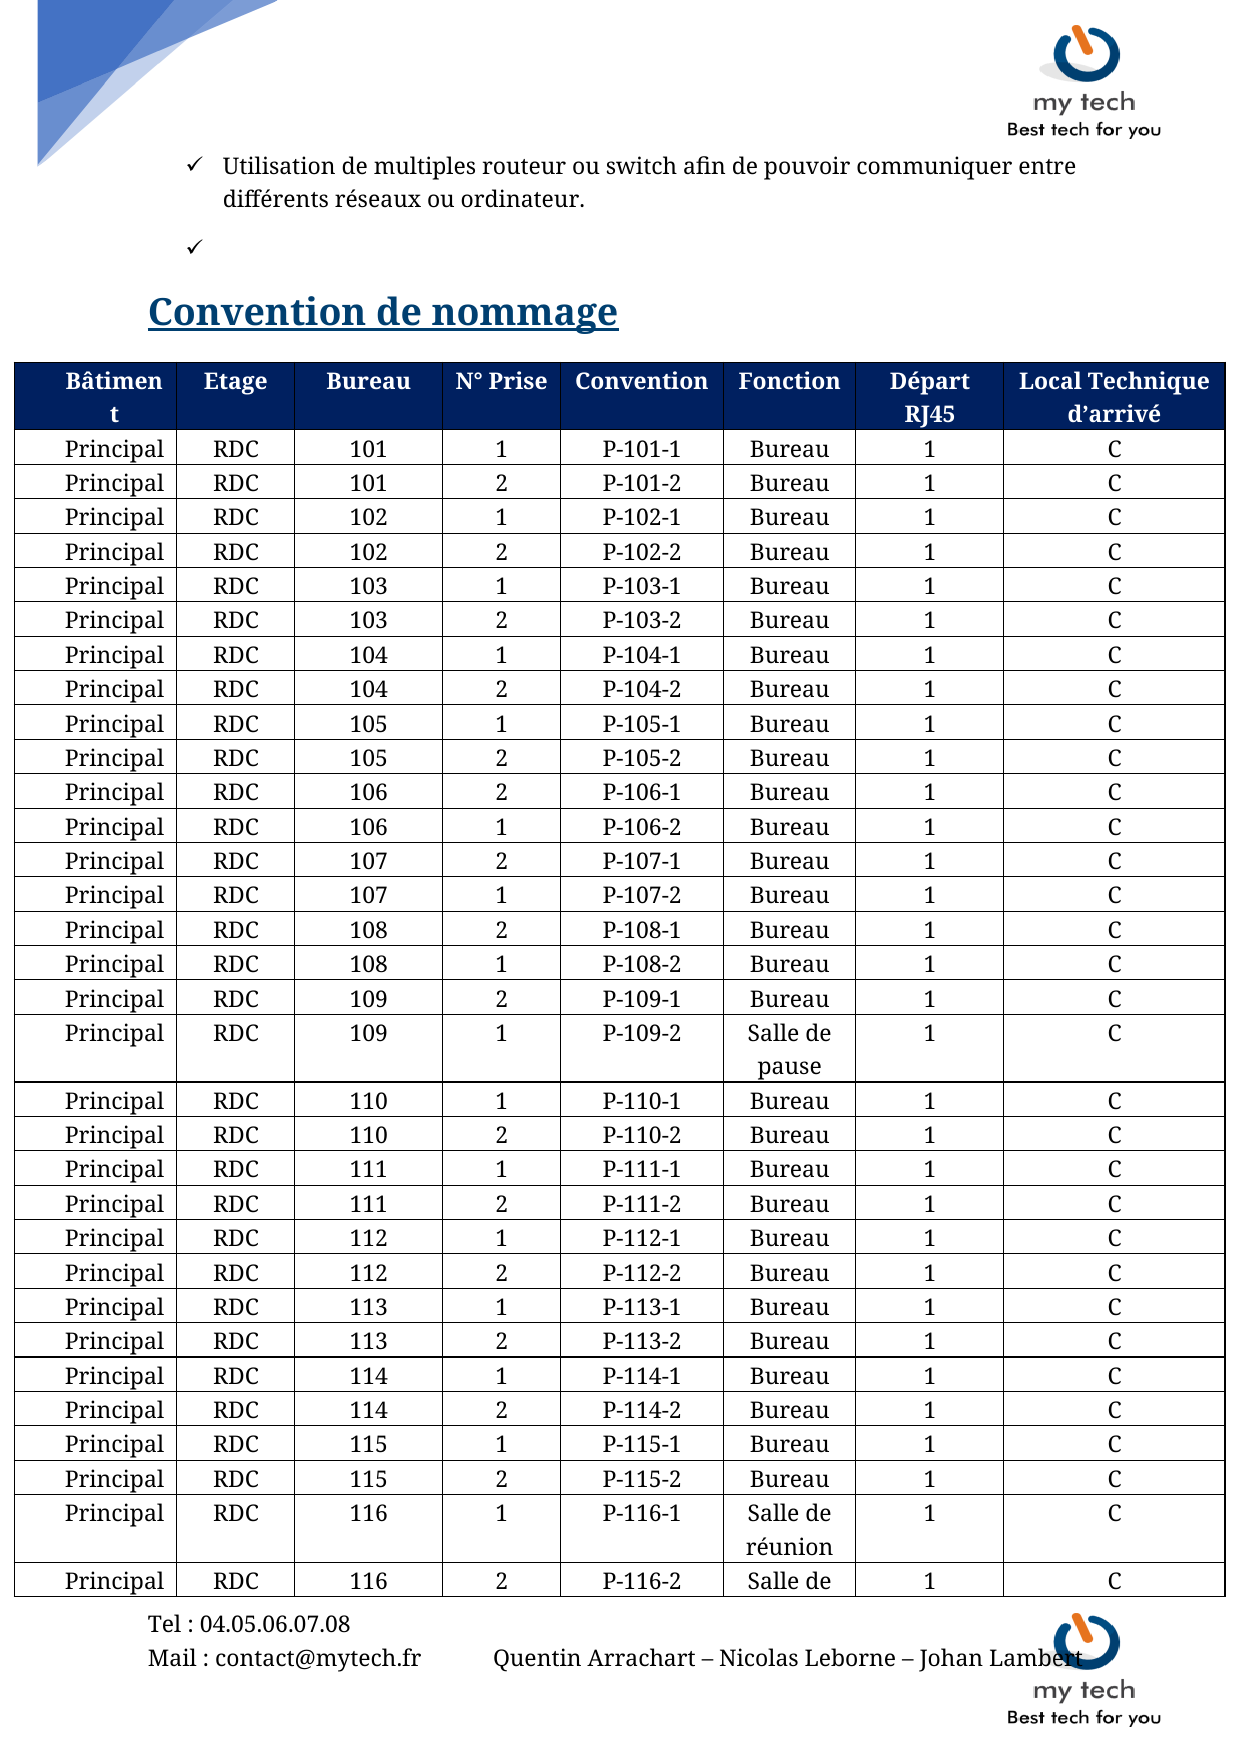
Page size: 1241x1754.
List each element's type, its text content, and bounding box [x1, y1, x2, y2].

table_cell 1 [443, 1358, 560, 1391]
table_cell 1 [443, 809, 560, 842]
table_cell RDC [177, 1015, 294, 1081]
table_cell Bureau [724, 637, 855, 670]
table_cell C [1004, 671, 1224, 704]
table_cell Principal [15, 1117, 176, 1150]
table_cell Bureau [724, 877, 855, 911]
table_cell 2 [443, 1117, 560, 1150]
table_cell Principal [15, 1220, 176, 1253]
table_cell Bureau [724, 1220, 855, 1253]
table_cell 2 [443, 1461, 560, 1494]
table_cell P-108-2 [561, 946, 723, 979]
table_cell RDC [177, 534, 294, 567]
table_cell Principal [15, 1083, 176, 1116]
table_cell Principal [15, 1323, 176, 1356]
table_cell 1 [856, 1186, 1003, 1219]
table_cell Principal [15, 877, 176, 911]
table_cell Principal [15, 1015, 176, 1081]
table_cell Bureau [724, 1254, 855, 1288]
table_cell C [1004, 946, 1224, 979]
table_cell RDC [177, 1289, 294, 1322]
table_cell 1 [856, 534, 1003, 567]
table_cell 1 [856, 1358, 1003, 1391]
table_cell 106 [295, 809, 442, 842]
table_cell 103 [295, 602, 442, 636]
table_cell RDC [177, 602, 294, 636]
table_cell RDC [177, 705, 294, 739]
table_cell 101 [295, 465, 442, 498]
table_cell 101 [295, 430, 442, 464]
table_cell 107 [295, 843, 442, 876]
table_cell P-104-1 [561, 637, 723, 670]
table_cell P-115-2 [561, 1461, 723, 1494]
table_cell 1 [443, 1151, 560, 1184]
table_cell Bureau [724, 946, 855, 979]
table_cell P-105-1 [561, 705, 723, 739]
table_cell 1 [856, 1426, 1003, 1459]
table_cell C [1004, 1461, 1224, 1494]
table_cell Principal [15, 1461, 176, 1494]
table_cell C [1004, 1426, 1224, 1459]
table_cell 115 [295, 1426, 442, 1459]
table_cell 1 [856, 740, 1003, 773]
table_cell 1 [856, 568, 1003, 601]
table_cell C [1004, 1117, 1224, 1150]
table_cell 1 [856, 877, 1003, 911]
table_cell P-112-2 [561, 1254, 723, 1288]
table_cell P-108-1 [561, 912, 723, 945]
table_cell 1 [443, 877, 560, 911]
table_cell P-116-1 [561, 1495, 723, 1562]
table_cell C [1004, 602, 1224, 636]
table_cell RDC [177, 912, 294, 945]
table_cell RDC [177, 1083, 294, 1116]
table_cell C [1004, 465, 1224, 498]
table_cell Bureau [724, 465, 855, 498]
table_cell 1 [443, 705, 560, 739]
table_cell RDC [177, 877, 294, 911]
table_cell Bureau [724, 602, 855, 636]
table_cell 116 [295, 1563, 442, 1596]
table_cell 1 [856, 1461, 1003, 1494]
table_cell Bureau [724, 1426, 855, 1459]
table_cell RDC [177, 1151, 294, 1184]
table_cell RDC [177, 465, 294, 498]
table_cell C [1004, 740, 1224, 773]
table_cell RDC [177, 1117, 294, 1150]
subtitle Convention de nommage [148, 285, 1093, 336]
table_cell P-102-1 [561, 499, 723, 532]
table_cell Principal [15, 534, 176, 567]
table_cell P-111-1 [561, 1151, 723, 1184]
table_cell RDC [177, 1563, 294, 1596]
table_cell 1 [856, 1323, 1003, 1356]
table_cell P-102-2 [561, 534, 723, 567]
table_cell RDC [177, 1323, 294, 1356]
table_cell 1 [443, 568, 560, 601]
table_cell C [1004, 499, 1224, 532]
table_cell 105 [295, 740, 442, 773]
table_cell Bureau [724, 1392, 855, 1425]
table_cell P-113-2 [561, 1323, 723, 1356]
table_cell RDC [177, 809, 294, 842]
table_cell 106 [295, 774, 442, 807]
table_cell 2 [443, 534, 560, 567]
table_cell Principal [15, 809, 176, 842]
table_cell P-106-2 [561, 809, 723, 842]
table_cell 1 [856, 912, 1003, 945]
table_cell P-109-2 [561, 1015, 723, 1081]
table_cell RDC [177, 430, 294, 464]
table_cell C [1004, 1254, 1224, 1288]
table_header Bureau [295, 363, 442, 429]
table_cell C [1004, 1186, 1224, 1219]
table_cell Bureau [724, 980, 855, 1014]
table_cell Principal [15, 1254, 176, 1288]
table_cell 116 [295, 1495, 442, 1562]
table_cell 111 [295, 1186, 442, 1219]
table_cell Bureau [724, 705, 855, 739]
table_cell 112 [295, 1220, 442, 1253]
table_cell C [1004, 534, 1224, 567]
table_cell RDC [177, 499, 294, 532]
table_cell 108 [295, 946, 442, 979]
table_cell Bureau [724, 568, 855, 601]
table_cell Principal [15, 774, 176, 807]
table_cell P-111-2 [561, 1186, 723, 1219]
table_cell Principal [15, 602, 176, 636]
table_cell 1 [856, 637, 1003, 670]
table_header N° Prise [443, 363, 560, 429]
table_cell Principal [15, 843, 176, 876]
table_cell 110 [295, 1117, 442, 1150]
table_cell Principal [15, 1289, 176, 1322]
table_cell Principal [15, 1186, 176, 1219]
table_cell Bureau [724, 1461, 855, 1494]
table_cell Bureau [724, 740, 855, 773]
table_cell P-113-1 [561, 1289, 723, 1322]
table_cell P-103-1 [561, 568, 723, 601]
table_cell C [1004, 1495, 1224, 1562]
table_cell 1 [856, 1117, 1003, 1150]
table_cell 114 [295, 1358, 442, 1391]
table_cell Principal [15, 980, 176, 1014]
table_cell Bureau [724, 912, 855, 945]
table_cell C [1004, 1358, 1224, 1391]
table_cell 2 [443, 465, 560, 498]
table_cell C [1004, 1151, 1224, 1184]
table_cell 102 [295, 534, 442, 567]
table_cell Principal [15, 1392, 176, 1425]
table_cell 1 [856, 1254, 1003, 1288]
table_cell Bureau [724, 1289, 855, 1322]
table_cell Bureau [724, 1117, 855, 1150]
table_cell 1 [856, 1392, 1003, 1425]
table_cell Principal [15, 1358, 176, 1391]
table_cell 2 [443, 980, 560, 1014]
table_cell 1 [856, 671, 1003, 704]
table_cell 1 [443, 946, 560, 979]
table_cell Principal [15, 946, 176, 979]
table_cell P-105-2 [561, 740, 723, 773]
table_cell RDC [177, 1358, 294, 1391]
table_cell Salle de réunion [724, 1495, 855, 1562]
table_cell 1 [856, 430, 1003, 464]
list Utilisation de multiples routeur ou switch afin de pouvoir communiquer entre différents réseaux ou ordinateur. [185, 148, 1093, 214]
table_cell C [1004, 1392, 1224, 1425]
table_cell RDC [177, 1186, 294, 1219]
table_cell C [1004, 843, 1224, 876]
table_cell Principal [15, 1151, 176, 1184]
table_header Local Technique d’arrivé [1004, 363, 1224, 429]
table_cell 1 [856, 774, 1003, 807]
table_cell C [1004, 430, 1224, 464]
table_cell Bureau [724, 1151, 855, 1184]
table_cell 1 [856, 1151, 1003, 1184]
table_cell 1 [856, 1563, 1003, 1596]
table_cell Principal [15, 499, 176, 532]
table_cell 108 [295, 912, 442, 945]
table_cell Principal [15, 705, 176, 739]
table_cell 103 [295, 568, 442, 601]
table_cell 104 [295, 637, 442, 670]
table_cell Bureau [724, 774, 855, 807]
table_cell C [1004, 1015, 1224, 1081]
table_cell C [1004, 1323, 1224, 1356]
table_header Bâtiment [15, 363, 176, 429]
table_cell 1 [856, 809, 1003, 842]
table_cell Principal [15, 671, 176, 704]
table_cell 1 [856, 602, 1003, 636]
table_cell 2 [443, 774, 560, 807]
table_cell 104 [295, 671, 442, 704]
table_cell RDC [177, 740, 294, 773]
table_cell Bureau [724, 843, 855, 876]
table_cell 113 [295, 1323, 442, 1356]
table_cell RDC [177, 1254, 294, 1288]
table_cell 1 [856, 705, 1003, 739]
table_cell 2 [443, 740, 560, 773]
table_cell 2 [443, 1563, 560, 1596]
table_cell P-114-2 [561, 1392, 723, 1425]
table_cell C [1004, 1220, 1224, 1253]
table_cell 1 [856, 1083, 1003, 1116]
table_cell 1 [443, 1083, 560, 1116]
table_cell 1 [443, 430, 560, 464]
table_cell Bureau [724, 534, 855, 567]
table_cell 110 [295, 1083, 442, 1116]
table_cell Principal [15, 1426, 176, 1459]
table_cell 2 [443, 843, 560, 876]
table_cell P-115-1 [561, 1426, 723, 1459]
table_cell P-109-1 [561, 980, 723, 1014]
table_cell 112 [295, 1254, 442, 1288]
table_cell RDC [177, 843, 294, 876]
table_cell 114 [295, 1392, 442, 1425]
table_cell 2 [443, 1392, 560, 1425]
table_cell 109 [295, 980, 442, 1014]
table_cell 2 [443, 1186, 560, 1219]
table_cell C [1004, 1289, 1224, 1322]
table_cell RDC [177, 946, 294, 979]
table_cell Bureau [724, 1083, 855, 1116]
table_cell Principal [15, 740, 176, 773]
table_cell 2 [443, 671, 560, 704]
table_cell P-110-1 [561, 1083, 723, 1116]
table_cell C [1004, 568, 1224, 601]
table_cell P-107-1 [561, 843, 723, 876]
table_cell C [1004, 637, 1224, 670]
table_cell Bureau [724, 1186, 855, 1219]
table_cell 1 [443, 1426, 560, 1459]
table_cell 1 [856, 1495, 1003, 1562]
table_cell P-101-1 [561, 430, 723, 464]
table_cell 1 [856, 1289, 1003, 1322]
table_cell 102 [295, 499, 442, 532]
table_cell 1 [443, 1495, 560, 1562]
table_cell 1 [443, 637, 560, 670]
table_cell 2 [443, 912, 560, 945]
table_cell 1 [856, 843, 1003, 876]
table_cell 105 [295, 705, 442, 739]
table_cell 113 [295, 1289, 442, 1322]
table_cell RDC [177, 568, 294, 601]
table_cell RDC [177, 671, 294, 704]
table_cell Bureau [724, 671, 855, 704]
table_cell RDC [177, 1495, 294, 1562]
table_cell C [1004, 877, 1224, 911]
table_cell C [1004, 774, 1224, 807]
table_cell P-101-2 [561, 465, 723, 498]
table_cell 1 [443, 499, 560, 532]
table_cell Principal [15, 1495, 176, 1562]
table_header Départ RJ45 [856, 363, 1003, 429]
table_cell Principal [15, 465, 176, 498]
table_cell 1 [443, 1220, 560, 1253]
table_cell RDC [177, 1426, 294, 1459]
table_cell C [1004, 1083, 1224, 1116]
table_cell P-106-1 [561, 774, 723, 807]
table_cell Bureau [724, 809, 855, 842]
table_cell Bureau [724, 1358, 855, 1391]
table_cell RDC [177, 774, 294, 807]
table_cell C [1004, 980, 1224, 1014]
table_cell Principal [15, 568, 176, 601]
table_cell 109 [295, 1015, 442, 1081]
table_cell RDC [177, 980, 294, 1014]
table_cell P-116-2 [561, 1563, 723, 1596]
table_cell 2 [443, 1323, 560, 1356]
table_cell Principal [15, 430, 176, 464]
table_cell C [1004, 1563, 1224, 1587]
table_header Convention [561, 363, 723, 429]
table_cell 1 [856, 465, 1003, 498]
table_cell C [1004, 809, 1224, 842]
table_header Etage [177, 363, 294, 429]
table_cell RDC [177, 1392, 294, 1425]
table_cell P-112-1 [561, 1220, 723, 1253]
table_cell 115 [295, 1461, 442, 1494]
table_cell RDC [177, 1220, 294, 1253]
table_cell Principal [15, 912, 176, 945]
table_cell 1 [443, 1289, 560, 1322]
table_cell 111 [295, 1151, 442, 1184]
table_header Fonction [724, 363, 855, 429]
table_cell 1 [856, 1015, 1003, 1081]
table_cell 2 [443, 602, 560, 636]
table_cell Salle de pause [724, 1015, 855, 1081]
table_cell 1 [443, 1015, 560, 1081]
table_cell RDC [177, 1461, 294, 1494]
table_cell P-104-2 [561, 671, 723, 704]
table_cell 1 [856, 946, 1003, 979]
table_cell Bureau [724, 1323, 855, 1356]
table_cell P-110-2 [561, 1117, 723, 1150]
table_cell 1 [856, 980, 1003, 1014]
table_cell P-114-1 [561, 1358, 723, 1391]
table_cell Bureau [724, 430, 855, 464]
table_cell C [1004, 705, 1224, 739]
table_cell P-107-2 [561, 877, 723, 911]
table_cell Salle de [724, 1563, 855, 1596]
table_cell C [1004, 912, 1224, 945]
table_cell Principal [15, 637, 176, 670]
table_cell 1 [856, 499, 1003, 532]
table_cell Bureau [724, 499, 855, 532]
table_cell P-103-2 [561, 602, 723, 636]
table_cell RDC [177, 637, 294, 670]
table_cell 2 [443, 1254, 560, 1288]
table_cell 107 [295, 877, 442, 911]
table_cell Principal [15, 1563, 176, 1596]
table_cell 1 [856, 1220, 1003, 1253]
